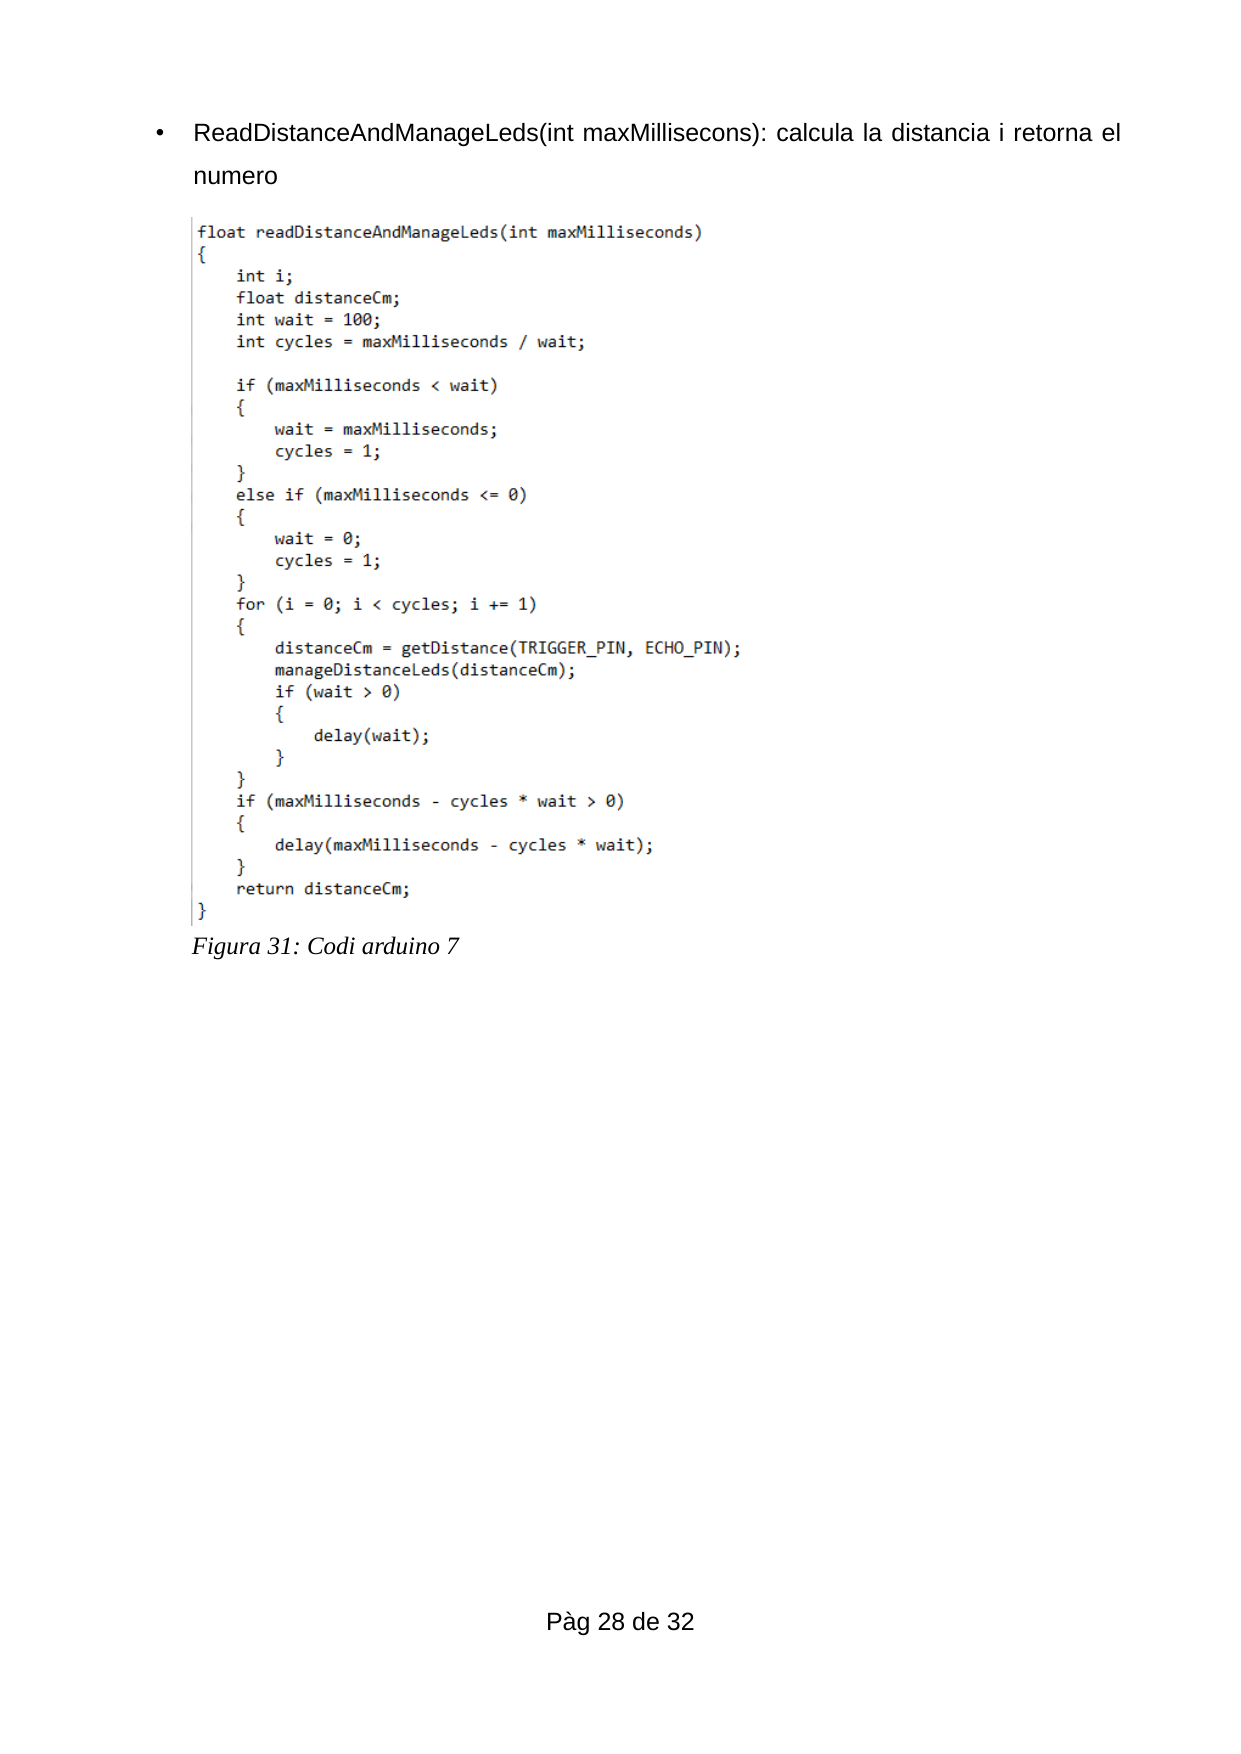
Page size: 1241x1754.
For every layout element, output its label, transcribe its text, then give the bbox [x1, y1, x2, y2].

list ReadDistanceAndManageLeds(int maxMillisecons): calcula la distancia i retorna el numero [156, 118, 1122, 190]
text Figura 31: Codi arduino 7 [192, 926, 757, 960]
picture [191, 217, 758, 926]
